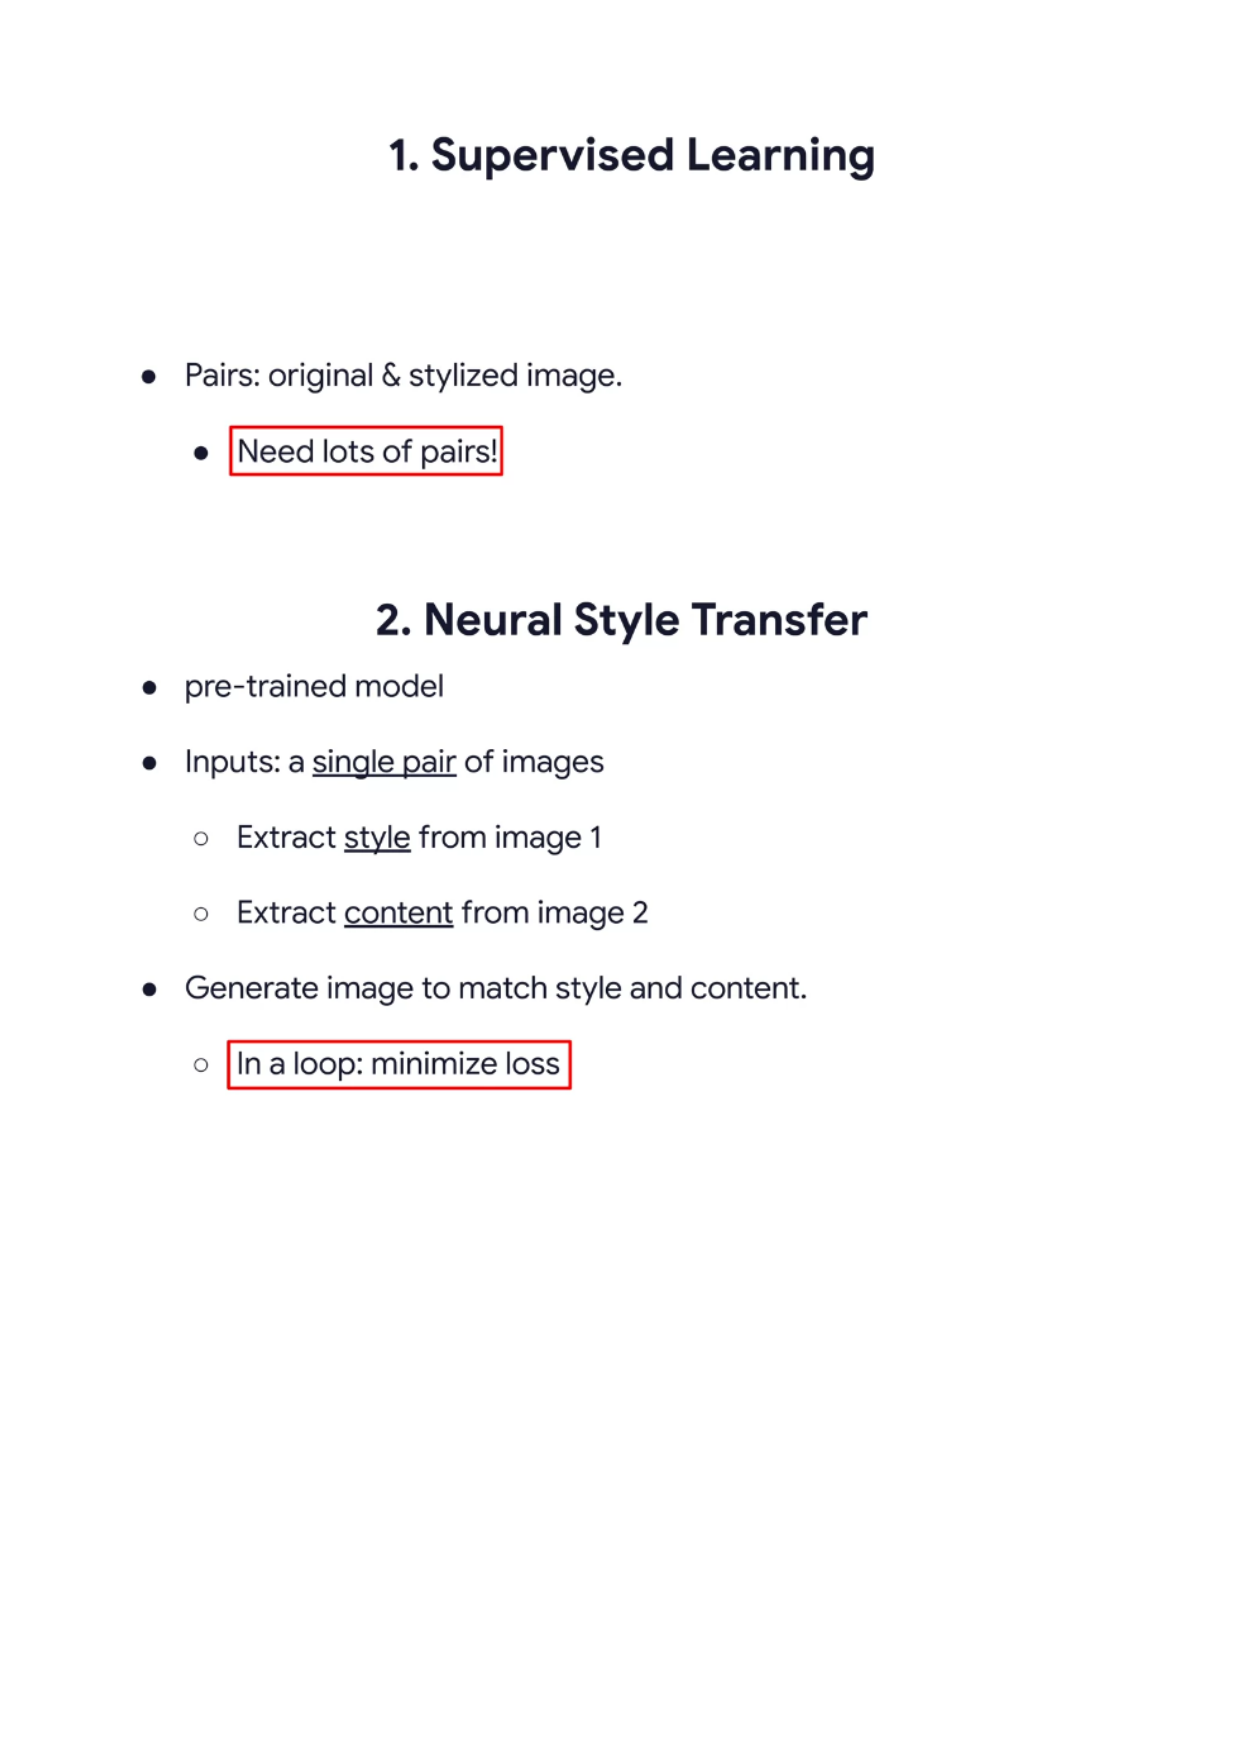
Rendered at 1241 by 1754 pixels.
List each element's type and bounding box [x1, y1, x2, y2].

picture [118, 586, 1123, 1096]
picture [118, 118, 1123, 490]
